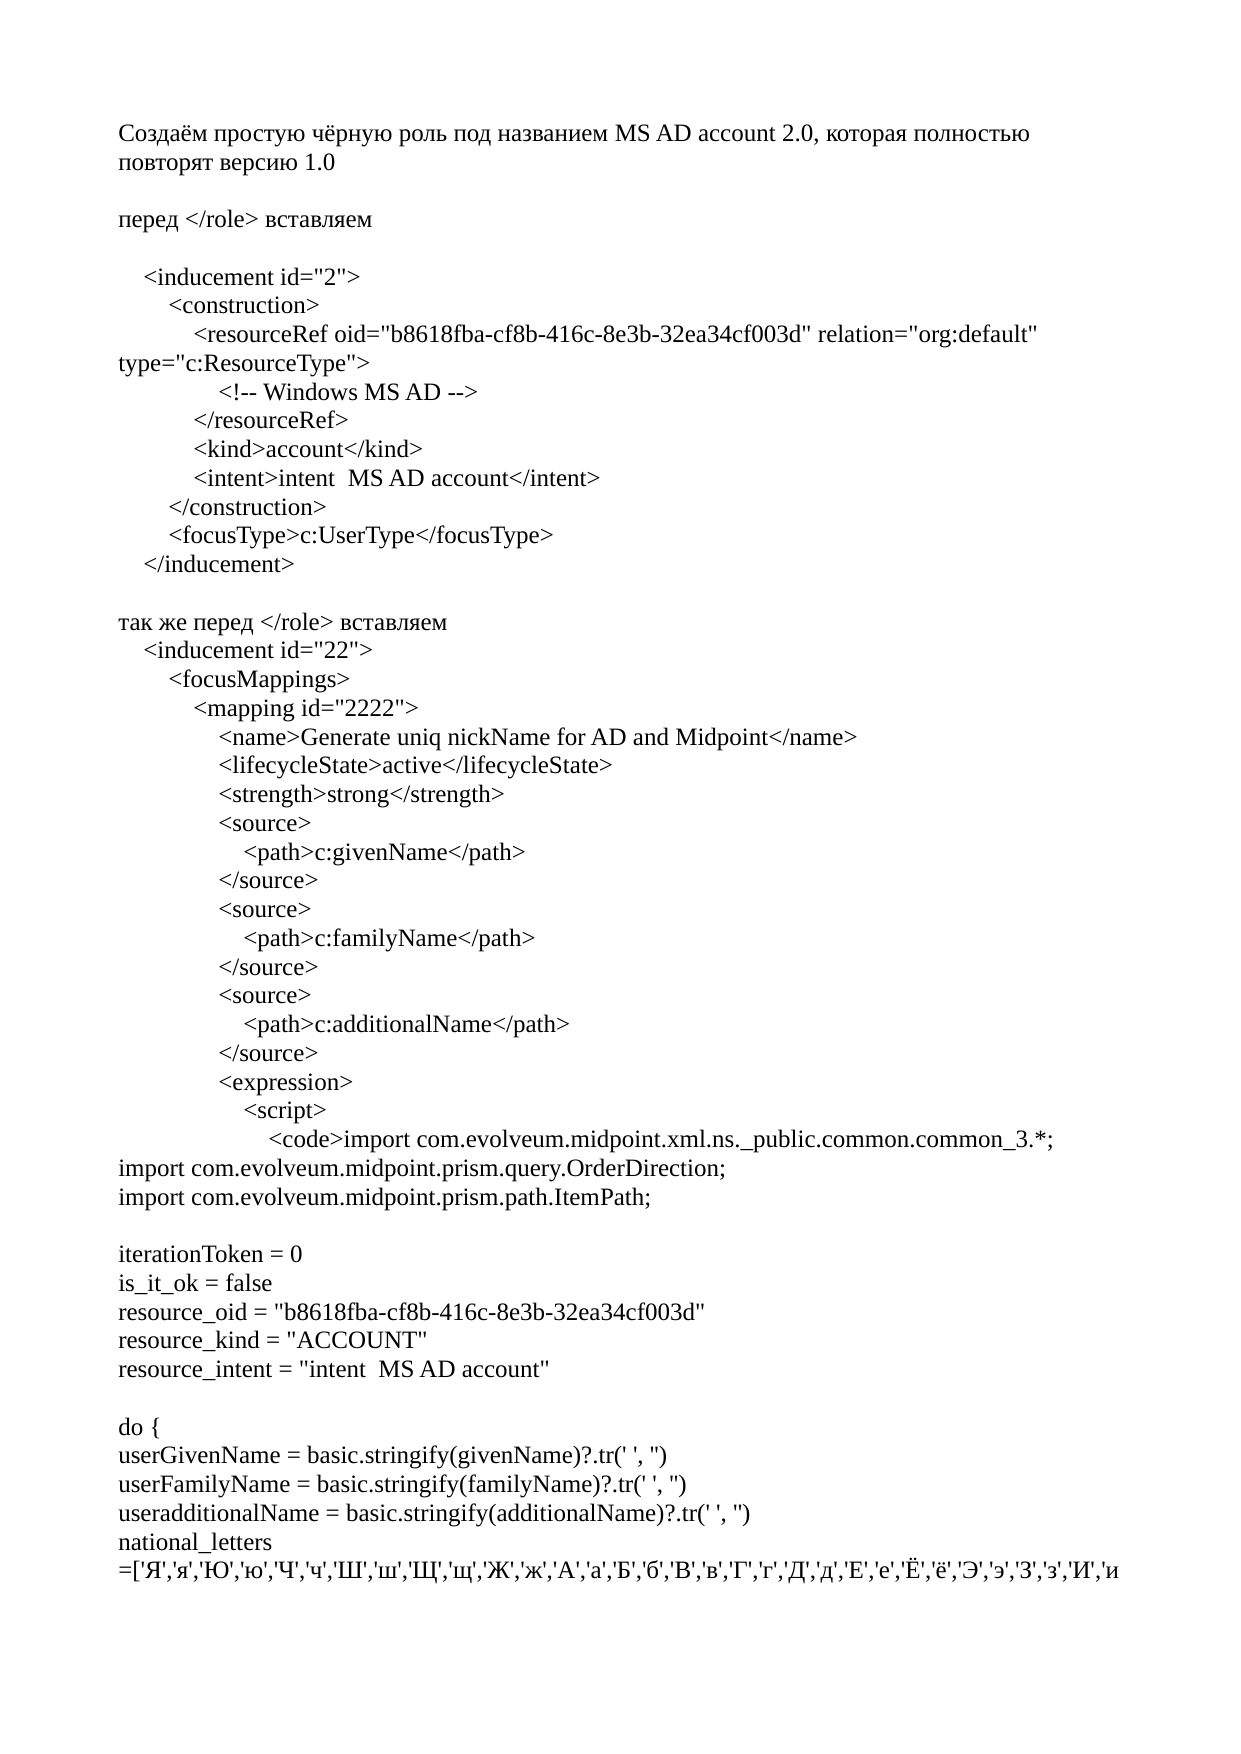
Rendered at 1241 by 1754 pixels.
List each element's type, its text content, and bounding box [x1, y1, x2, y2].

text <kind>account</kind> [118, 434, 1122, 463]
text userFamilyName = basic.stringify(familyName)?.tr(' ', '') [118, 1469, 1122, 1498]
text <script> [118, 1096, 1122, 1124]
text <path>c:familyName</path> [118, 923, 1122, 952]
text <intent>intent MS AD account</intent> [118, 463, 1122, 492]
text <focusMappings> [118, 664, 1122, 693]
text do { [118, 1412, 1122, 1441]
text <code>import com.evolveum.midpoint.xml.ns._public.common.common_3.*; [118, 1124, 1122, 1153]
text <source> [118, 894, 1122, 923]
text is_it_ok = false [118, 1268, 1122, 1297]
text <source> [118, 981, 1122, 1009]
text <source> [118, 808, 1122, 837]
text </inducement> [118, 549, 1122, 578]
text <path>c:givenName</path> [118, 837, 1122, 866]
text <strength>strong</strength> [118, 779, 1122, 808]
text useradditionalName = basic.stringify(additionalName)?.tr(' ', '') [118, 1498, 1122, 1527]
text <inducement id="2"> [118, 262, 1122, 291]
text <path>c:additionalName</path> [118, 1009, 1122, 1038]
text <resourceRef oid="b8618fba-cf8b-416c-8e3b-32ea34cf003d" relation="org:default" type="c:ResourceType"> [118, 319, 1122, 377]
text <construction> [118, 291, 1122, 319]
text iterationToken = 0 [118, 1239, 1122, 1268]
text userGivenName = basic.stringify(givenName)?.tr(' ', '') [118, 1441, 1122, 1469]
text import com.evolveum.midpoint.prism.query.OrderDirection; [118, 1153, 1122, 1182]
text </source> [118, 952, 1122, 981]
text <expression> [118, 1067, 1122, 1096]
text перед </role> вставляем [118, 204, 1122, 233]
text resource_kind = "ACCOUNT" [118, 1326, 1122, 1354]
text так же перед </role> вставляем [118, 607, 1122, 636]
text <!-- Windows MS AD --> [118, 377, 1122, 406]
text Создаём простую чёрную роль под названием MS AD account 2.0, которая полностью повторят версию 1.0 [118, 118, 1122, 176]
text <name>Generate uniq nickName for AD and Midpoint</name> [118, 722, 1122, 751]
text resource_oid = "b8618fba-cf8b-416c-8e3b-32ea34cf003d" [118, 1297, 1122, 1326]
text resource_intent = "intent MS AD account" [118, 1354, 1122, 1383]
text <mapping id="2222"> [118, 693, 1122, 722]
text </resourceRef> [118, 406, 1122, 434]
text <lifecycleState>active</lifecycleState> [118, 751, 1122, 779]
text </source> [118, 866, 1122, 894]
text import com.evolveum.midpoint.prism.path.ItemPath; [118, 1182, 1122, 1211]
text national_letters =['Я','я','Ю','ю','Ч','ч','Ш','ш','Щ','щ','Ж','ж','А','а','Б','б','В','в','Г','г','Д','д','Е','е','Ё','ё','Э','э','З','з','И','и [118, 1527, 1122, 1584]
text </construction> [118, 492, 1122, 521]
text <inducement id="22"> [118, 636, 1122, 664]
text </source> [118, 1038, 1122, 1067]
text <focusType>c:UserType</focusType> [118, 521, 1122, 549]
